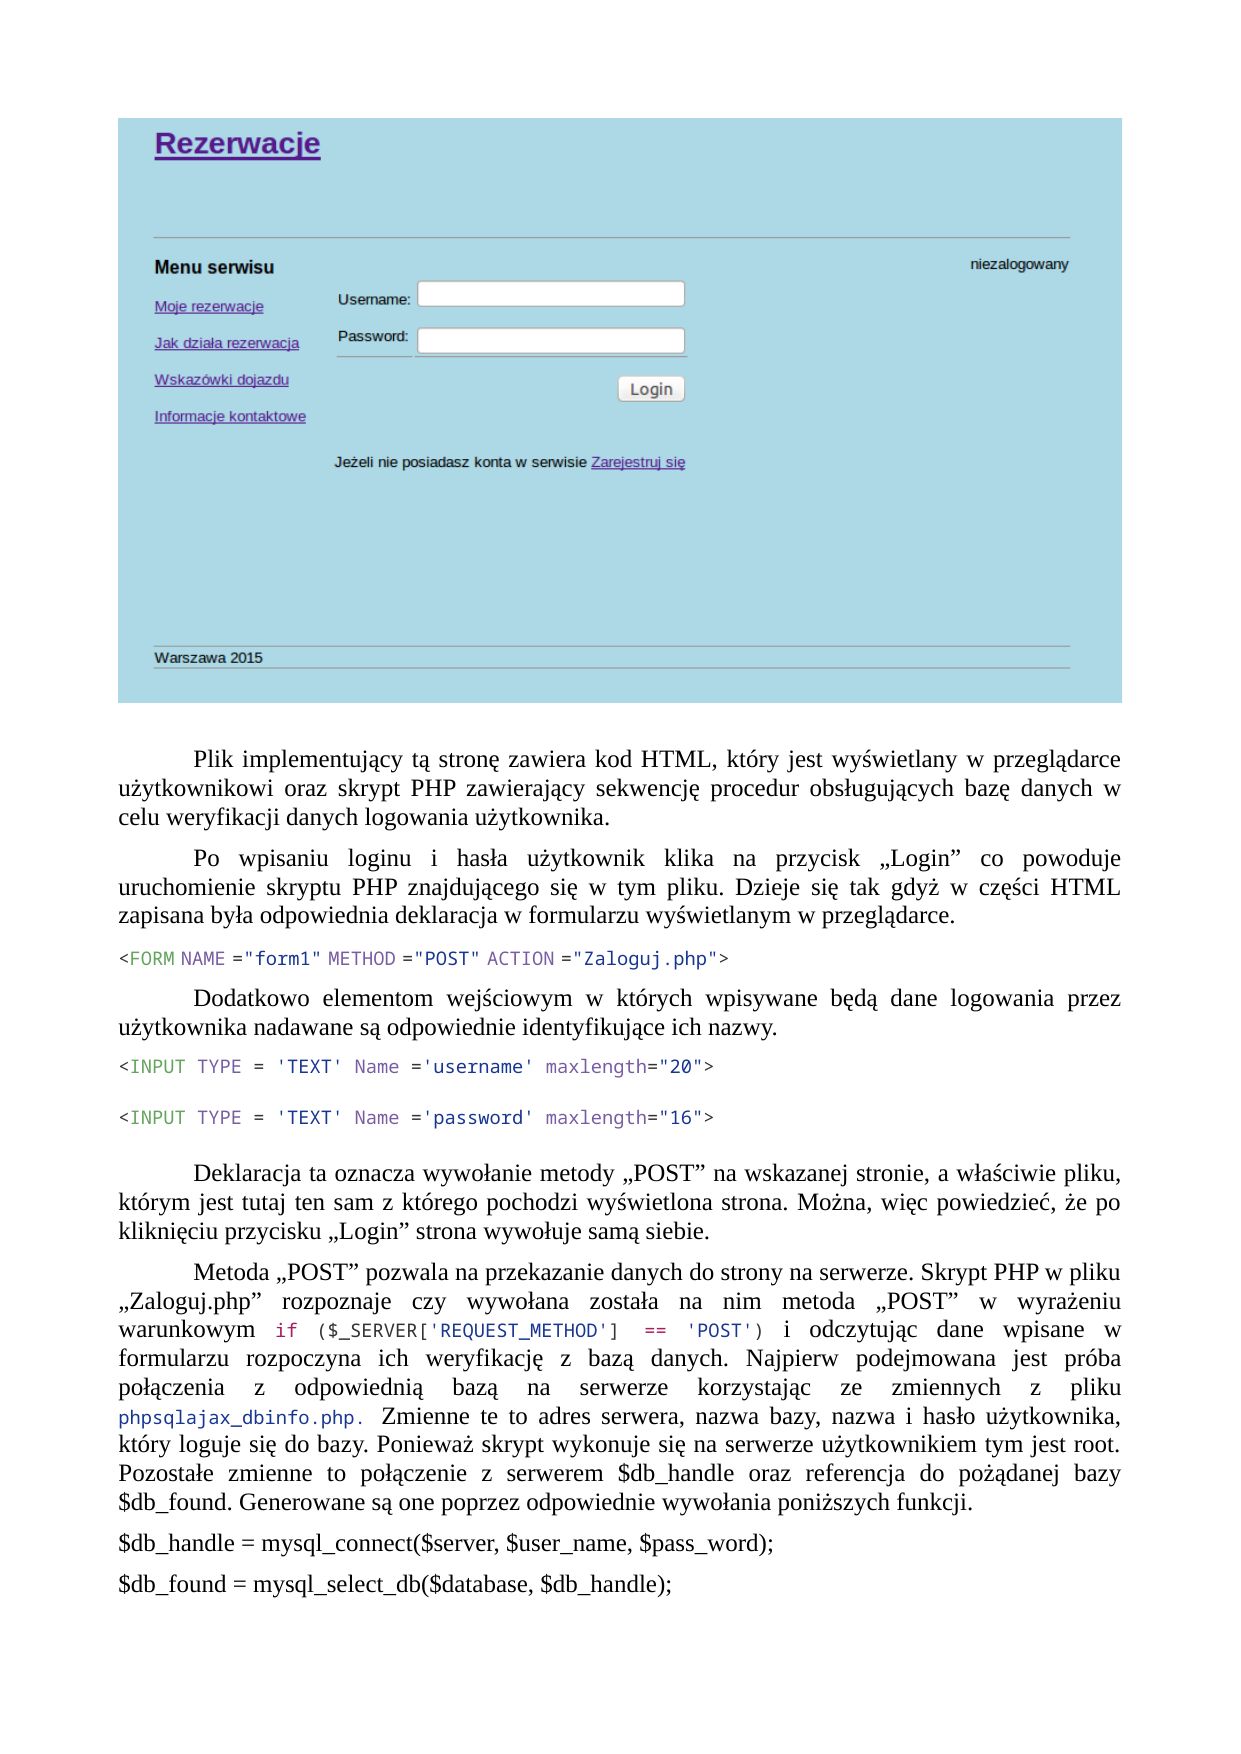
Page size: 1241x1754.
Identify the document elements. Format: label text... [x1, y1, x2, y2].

text <INPUT TYPE = 'TEXT' Name ='username' maxlength="20"> [118, 1053, 1122, 1078]
text Deklaracja ta oznacza wywołanie metody „POST” na wskazanej stronie, a właściwie pliku, którym jest tutaj ten sam z którego pochodzi wyświetlona strona. Można, więc powiedzieć, że po kliknięciu przycisku „Login” strona wywołuje samą siebie. [118, 1158, 1122, 1244]
text $db_found = mysql_select_db($database, $db_handle); [118, 1569, 1122, 1598]
text Dodatkowo elementom wejściowym w których wpisywane będą dane logowania przez użytkownika nadawane są odpowiednie identyfikujące ich nazwy. [118, 983, 1122, 1041]
text Metoda „POST” pozwala na przekazanie danych do strony na serwerze. Skrypt PHP w pliku „Zaloguj.php” rozpoznaje czy wywołana została na nim metoda „POST” w wyrażeniu warunkowym if ($_SERVER['REQUEST_METHOD'] == 'POST') i odczytując dane wpisane w formularzu rozpoczyna ich weryfikację z bazą danych. Najpierw podejmowana jest próba połączenia z odpowiednią bazą na serwerze korzystając ze zmiennych z pliku phpsqlajax_dbinfo.php. Zmienne te to adres serwera, nazwa bazy, nazwa i hasło użytkownika, który loguje się do bazy. Ponieważ skrypt wykonuje się na serwerze użytkownikiem tym jest root. Pozostałe zmienne to połączenie z serwerem $db_handle oraz referencja do pożądanej bazy $db_found. Generowane są one poprzez odpowiednie wywołania poniższych funkcji. [118, 1257, 1122, 1516]
text Plik implementujący tą stronę zawiera kod HTML, który jest wyświetlany w przeglądarce użytkownikowi oraz skrypt PHP zawierający sekwencję procedur obsługujących bazę danych w celu weryfikacji danych logowania użytkownika. [118, 744, 1122, 831]
text Po wpisaniu loginu i hasła użytkownik klika na przycisk „Login” co powoduje uruchomienie skryptu PHP znajdującego się w tym pliku. Dzieje się tak gdyż w części HTML zapisana była odpowiednia deklaracja w formularzu wyświetlanym w przeglądarce. [118, 843, 1122, 929]
text <FORM NAME ="form1" METHOD ="POST" ACTION ="Zaloguj.php"> [118, 942, 1122, 971]
text <INPUT TYPE = 'TEXT' Name ='password' maxlength="16"> [118, 1104, 1122, 1129]
picture [118, 118, 1123, 703]
text $db_handle = mysql_connect($server, $user_name, $pass_word); [118, 1528, 1122, 1557]
